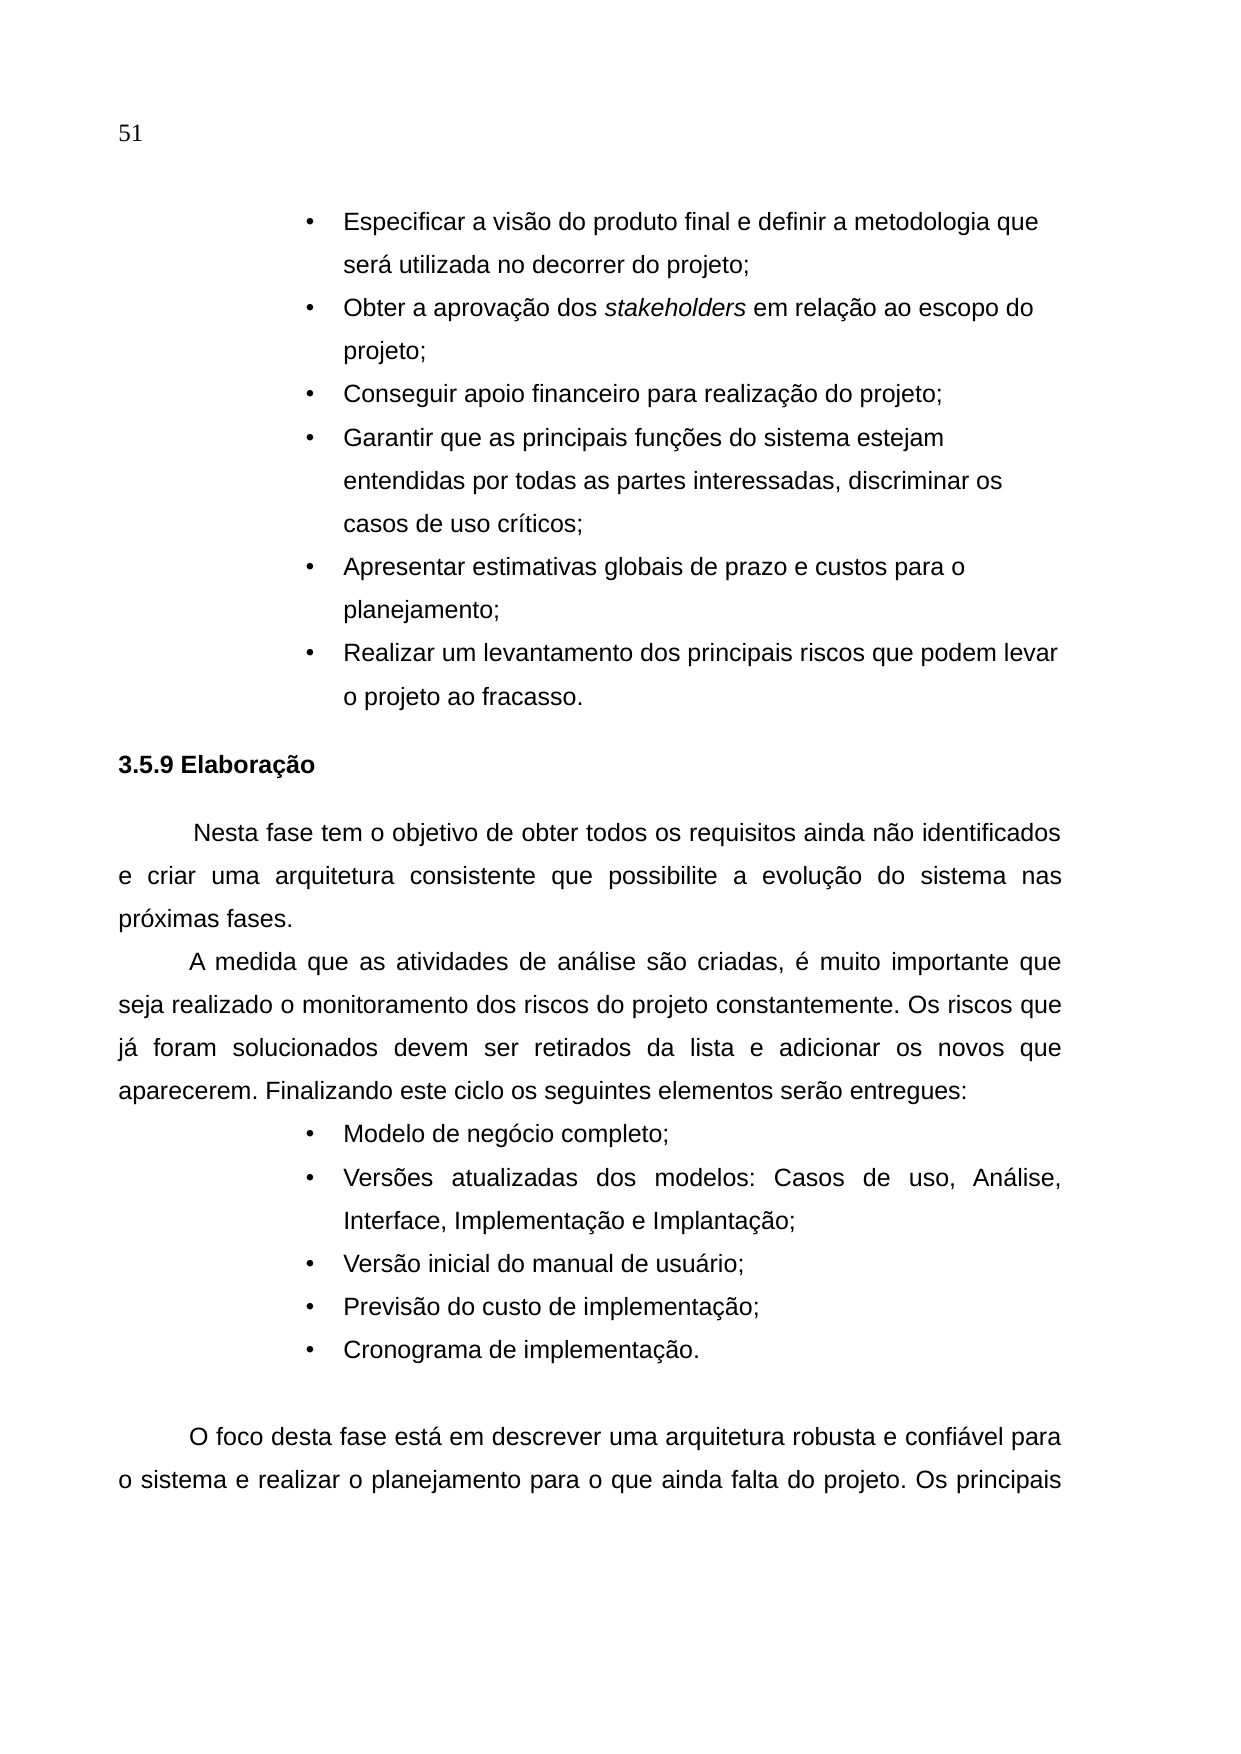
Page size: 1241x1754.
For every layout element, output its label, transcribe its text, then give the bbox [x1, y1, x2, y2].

text O foco desta fase está em descrever uma arquitetura robusta e confiável para o sistema e realizar o planejamento para o que ainda falta do projeto. Os principais [118, 1422, 1063, 1494]
subtitle 3.5.9 Elaboração [118, 749, 1063, 778]
text Nesta fase tem o objetivo de obter todos os requisitos ainda não identificados e criar uma arquitetura consistente que possibilite a evolução do sistema nas próximas fases. [118, 817, 1063, 932]
text A medida que as atividades de análise são criadas, é muito importante que seja realizado o monitoramento dos riscos do projeto constantemente. Os riscos que já foram solucionados devem ser retirados da lista e adicionar os novos que aparecerem. Finalizando este ciclo os seguintes elementos serão entregues: [118, 947, 1063, 1105]
list Previsão do custo de implementação; [306, 1292, 1063, 1321]
list Versões atualizadas dos modelos: Casos de uso, Análise, Interface, Implementação e Implantação; [306, 1163, 1063, 1234]
list Obter a aprovação dos stakeholders em relação ao escopo do projeto; [306, 293, 1063, 365]
list Realizar um levantamento dos principais riscos que podem levar o projeto ao fracasso. [306, 638, 1063, 710]
list Conseguir apoio financeiro para realização do projeto; [306, 379, 1063, 408]
list Apresentar estimativas globais de prazo e custos para o planejamento; [306, 552, 1063, 624]
list Cronograma de implementação. [306, 1335, 1063, 1364]
list Especificar a visão do produto final e definir a metodologia que será utilizada no decorrer do projeto; [306, 207, 1063, 279]
list Garantir que as principais funções do sistema estejam entendidas por todas as partes interessadas, discriminar os casos de uso críticos; [306, 423, 1063, 538]
list Modelo de negócio completo; [306, 1119, 1063, 1148]
list Versão inicial do manual de usuário; [306, 1249, 1063, 1278]
